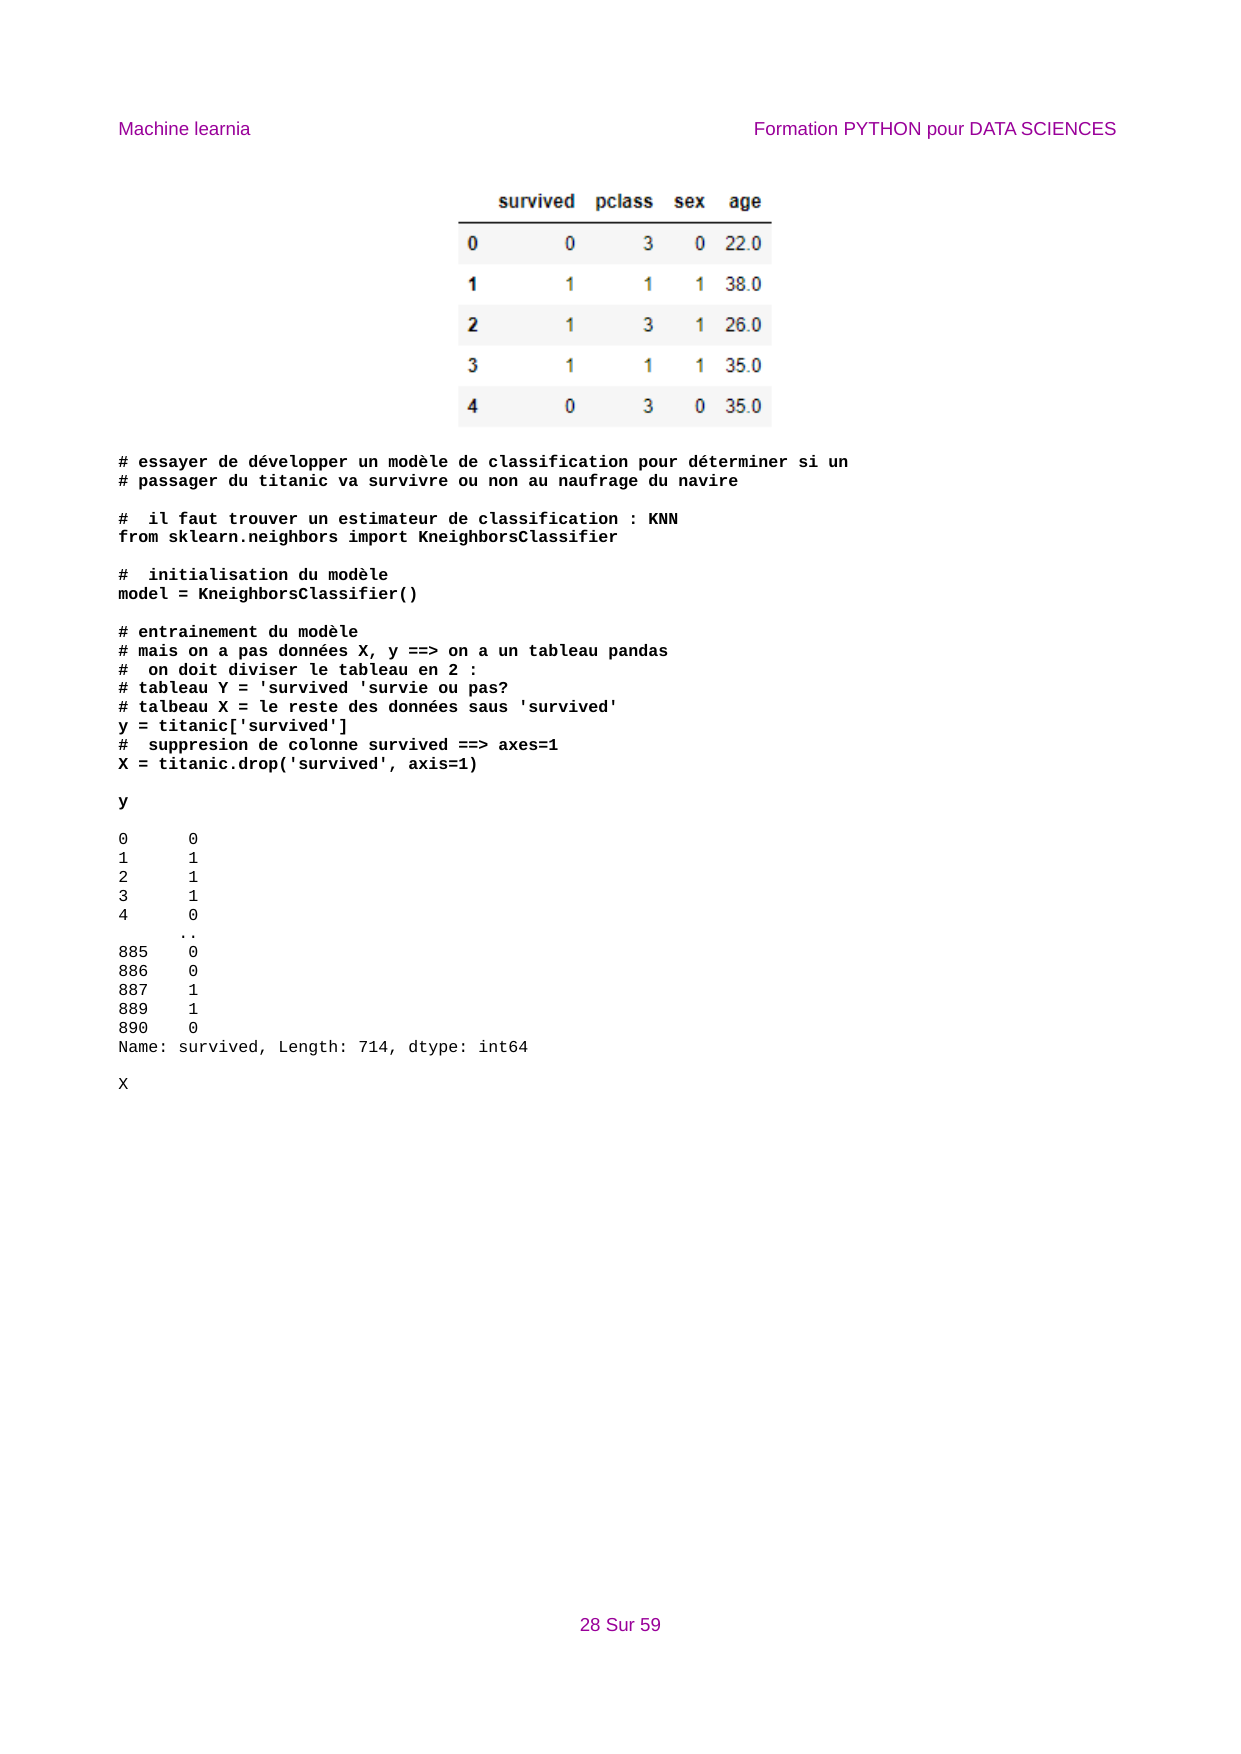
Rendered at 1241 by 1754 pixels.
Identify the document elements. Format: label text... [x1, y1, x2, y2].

text from sklearn.neighbors import KneighborsClassifier [118, 529, 1122, 548]
text Name: survived, Length: 714, dtype: int64 [118, 1038, 1122, 1057]
text 890 0 [118, 1019, 1122, 1038]
text 887 1 [118, 982, 1122, 1000]
text X = titanic.drop('survived', axis=1) [118, 755, 1122, 774]
text 886 0 [118, 963, 1122, 982]
text # passager du titanic va survivre ou non au naufrage du navire [118, 472, 1122, 491]
text model = KneighborsClassifier() [118, 586, 1122, 604]
text # entrainement du modèle [118, 623, 1122, 642]
text .. [118, 925, 1122, 944]
text 4 0 [118, 906, 1122, 925]
text # il faut trouver un estimateur de classification : KNN [118, 510, 1122, 529]
text y = titanic['survived'] [118, 718, 1122, 736]
text # essayer de développer un modèle de classification pour déterminer si un [118, 454, 1122, 472]
picture [443, 169, 797, 435]
text 889 1 [118, 1000, 1122, 1019]
text y [118, 793, 1122, 812]
text # initialisation du modèle [118, 567, 1122, 586]
text # on doit diviser le tableau en 2 : [118, 661, 1122, 680]
text 2 1 [118, 868, 1122, 887]
text 0 0 [118, 831, 1122, 849]
text 1 1 [118, 849, 1122, 868]
text 885 0 [118, 944, 1122, 963]
text # suppresion de colonne survived ==> axes=1 [118, 736, 1122, 755]
text # tableau Y = 'survived 'survie ou pas? [118, 680, 1122, 699]
text X [118, 1076, 1122, 1095]
text # mais on a pas données X, y ==> on a un tableau pandas [118, 642, 1122, 661]
text 3 1 [118, 887, 1122, 906]
text # talbeau X = le reste des données saus 'survived' [118, 699, 1122, 718]
